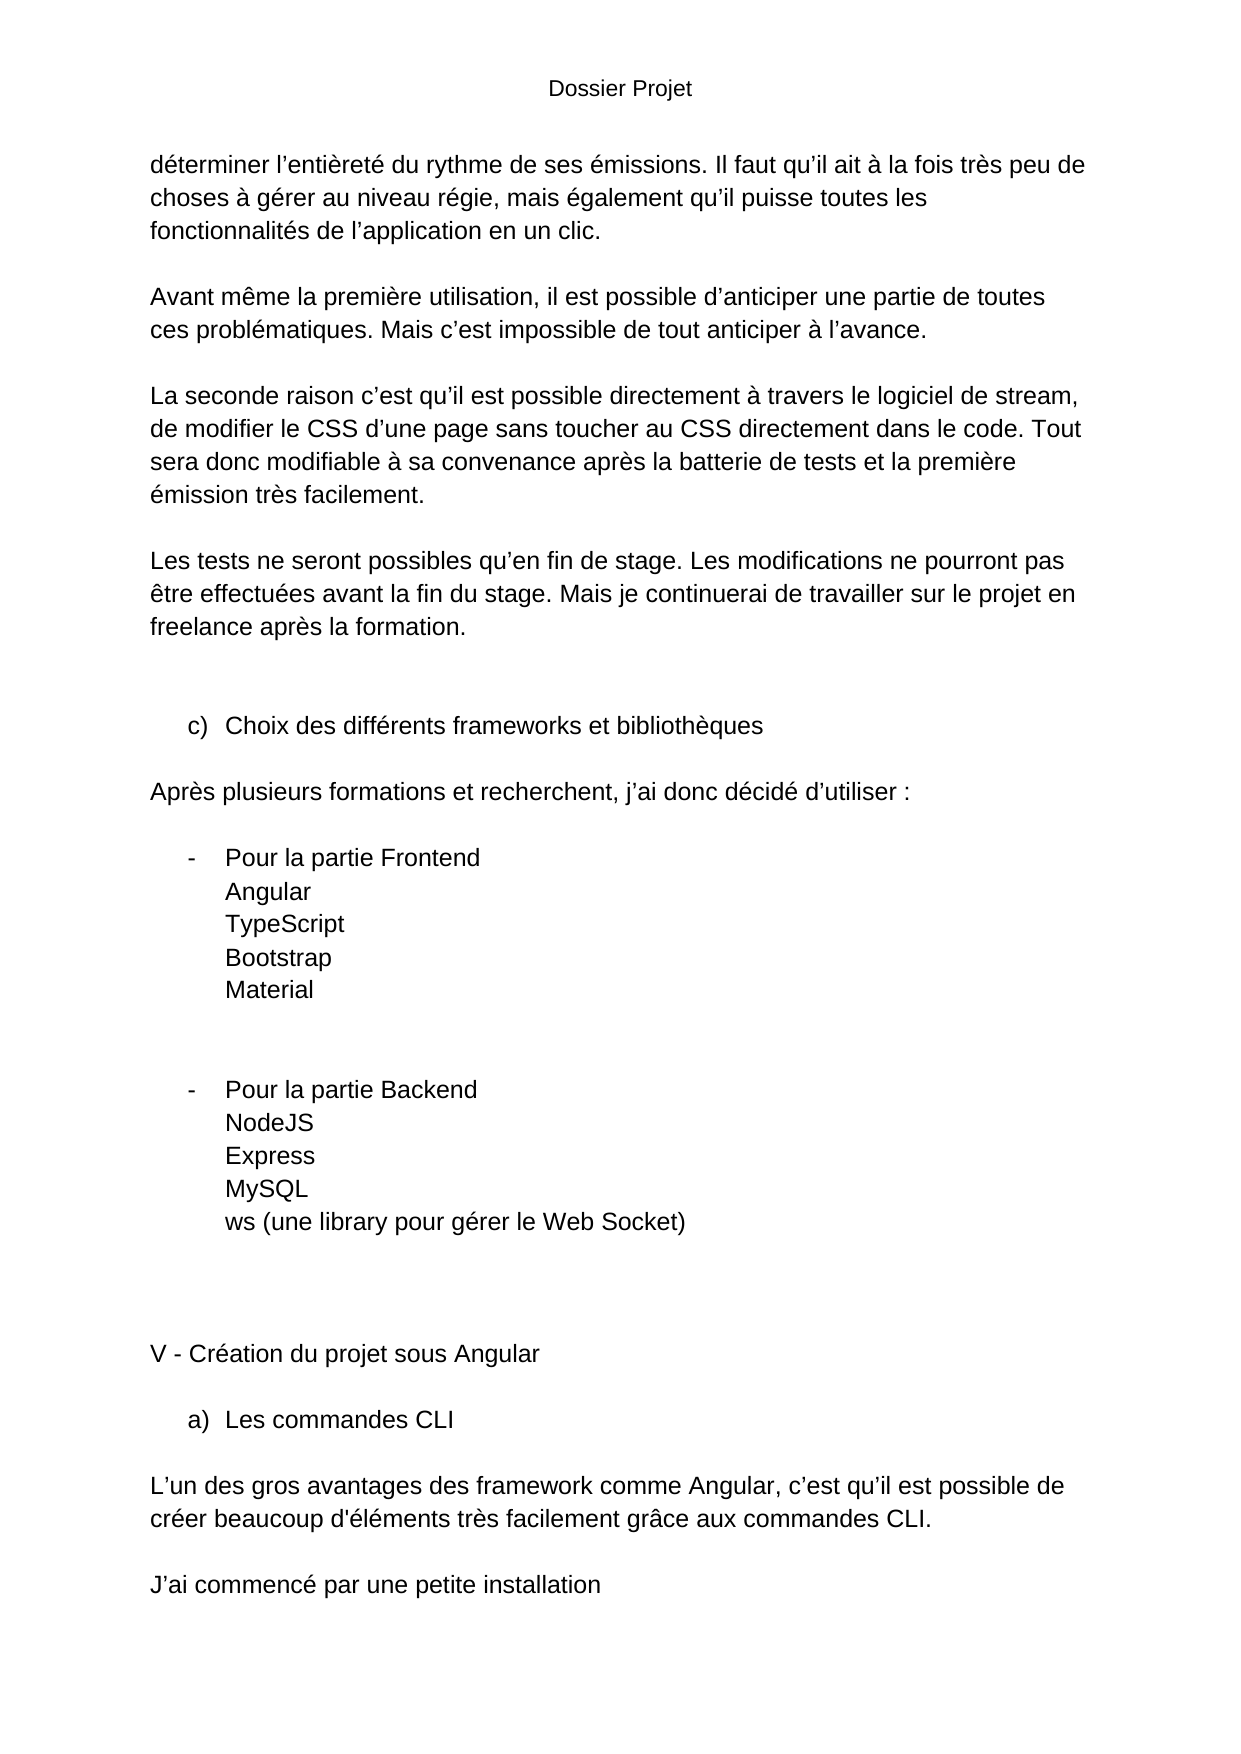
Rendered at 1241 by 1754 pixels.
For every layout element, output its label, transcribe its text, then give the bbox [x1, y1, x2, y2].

list Pour la partie Backend [187, 1074, 1090, 1103]
text ws (une library pour gérer le Web Socket) [150, 1207, 1090, 1235]
text Après plusieurs formations et recherchent, j’ai donc décidé d’utiliser : [150, 777, 1090, 806]
text Les tests ne seront possibles qu’en fin de stage. Les modifications ne pourront pas être effectuées avant la fin du stage. Mais je continuerai de travailler sur le projet en freelance après la formation. [150, 546, 1090, 641]
list Les commandes CLI [187, 1405, 1090, 1433]
text L’un des gros avantages des framework comme Angular, c’est qu’il est possible de créer beaucoup d'éléments très facilement grâce aux commandes CLI. [150, 1471, 1090, 1533]
text MySQL [150, 1174, 1090, 1202]
text NodeJS [150, 1108, 1090, 1136]
text TypeScript [150, 909, 1090, 938]
list Pour la partie Frontend [187, 843, 1090, 872]
text Bootstrap [150, 942, 1090, 971]
text Angular [150, 876, 1090, 905]
text J’ai commencé par une petite installation [150, 1570, 1090, 1599]
text La seconde raison c’est qu’il est possible directement à travers le logiciel de stream, de modifier le CSS d’une page sans toucher au CSS directement dans le code. Tout sera donc modifiable à sa convenance après la batterie de tests et la première émission très facilement. [150, 381, 1090, 509]
text Material [150, 976, 1090, 1004]
list Choix des différents frameworks et bibliothèques [187, 711, 1090, 740]
text V - Création du projet sous Angular [150, 1339, 1090, 1367]
text Avant même la première utilisation, il est possible d’anticiper une partie de toutes ces problématiques. Mais c’est impossible de tout anticiper à l’avance. [150, 282, 1090, 344]
text déterminer l’entièreté du rythme de ses émissions. Il faut qu’il ait à la fois très peu de choses à gérer au niveau régie, mais également qu’il puisse toutes les fonctionnalités de l’application en un clic. [150, 150, 1090, 245]
text Express [150, 1141, 1090, 1169]
